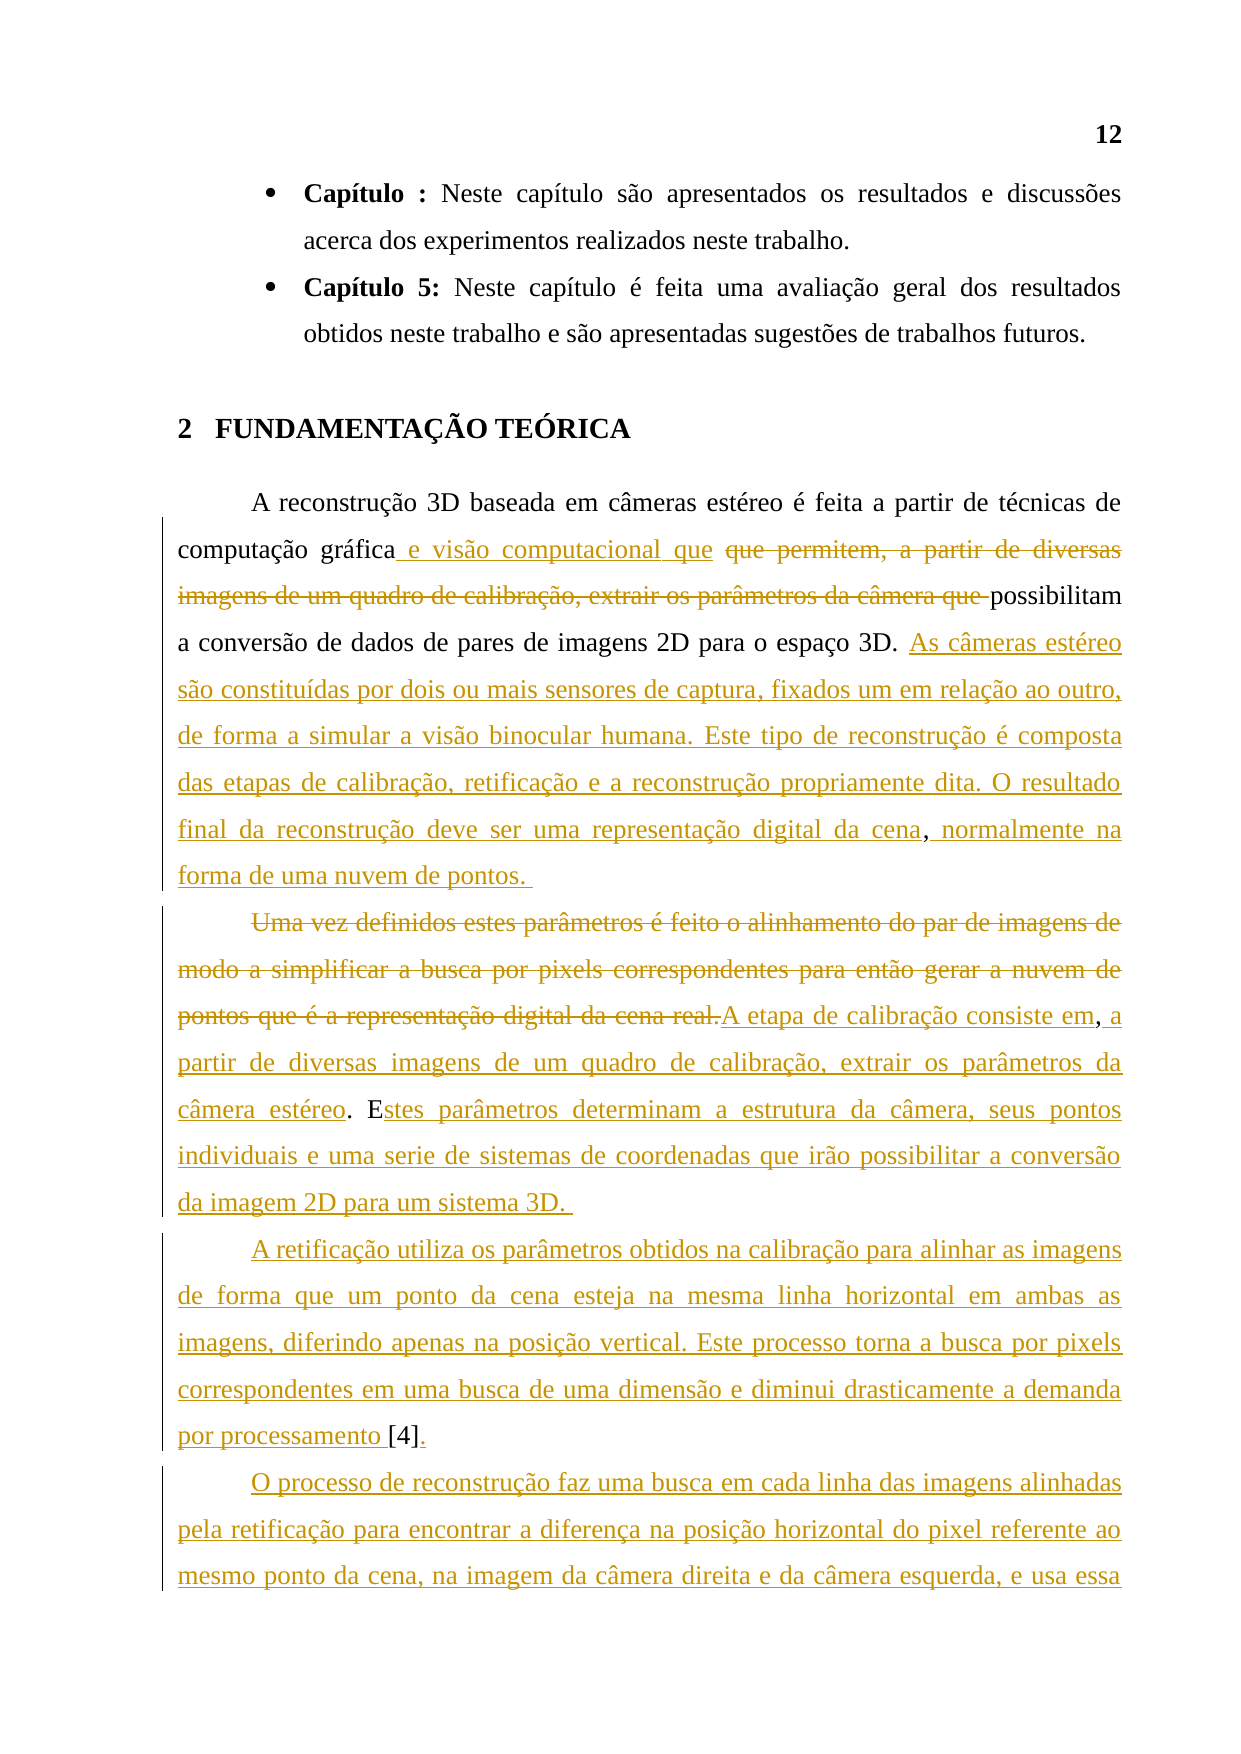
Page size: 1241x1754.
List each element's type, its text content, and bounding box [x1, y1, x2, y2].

text O processo de reconstrução faz uma busca em cada linha das imagens alinhadas pela retificação para encontrar a diferença na posição horizontal do pixel referente ao [177, 1466, 1122, 1540]
text A etapa de calibração consiste em, a partir de diversas imagens de um quadro de calibração, extrair os parâmetros da câmera estéreo. Estes parâmetros determinam a estrutura da câmera, seus pontos individuais e uma serie de sistemas de coordenadas que irão possibilitar a conversão da imagem 2D para um sistema 3D. [177, 1075, 1122, 1217]
list Capítulo 5: Neste capítulo é feita uma avaliação geral dos resultados obtidos neste trabalho e são apresentadas sugestões de trabalhos futuros. [266, 271, 1122, 348]
text correspondentes em uma busca de uma dimensão e diminui drasticamente a demanda [177, 1354, 1122, 1400]
text imagens, diferindo apenas na posição vertical. Este processo torna a busca por pixels [177, 1308, 1122, 1353]
text A etapa de calibração consiste em, a partir de diversas imagens de um quadro de calibração, extrair os parâmetros da câmera estéreo. Estes parâmetros determinam a estrutura da câmera, seus pontos individuais e uma serie de sistemas de coordenadas que irão possibilitar a conversão da imagem 2D para um sistema 3D. [177, 971, 1122, 1073]
text A reconstrução 3D baseada em câmeras estéreo é feita a partir de técnicas de computação gráfica e visão computacional que possibilitam a conversão de dados de pares de imagens 2D para o espaço 3D. As câmeras estéreo são constituídas por dois ou mais sensores de captura, fixados um em relação ao outro, de forma a simular a visão binocular humana. Este tipo de reconstrução é composta das etapas de calibração, retificação e a reconstrução propriamente dita. O resultado final da reconstrução deve ser uma representação digital da cena, normalmente na forma de uma nuvem de pontos. [177, 748, 1122, 793]
text A reconstrução 3D baseada em câmeras estéreo é feita a partir de técnicas de computação gráfica e visão computacional que possibilitam a conversão de dados de pares de imagens 2D para o espaço 3D. As câmeras estéreo são constituídas por dois ou mais sensores de captura, fixados um em relação ao outro, de forma a simular a visão binocular humana. Este tipo de reconstrução é composta das etapas de calibração, retificação e a reconstrução propriamente dita. O resultado final da reconstrução deve ser uma representação digital da cena, normalmente na forma de uma nuvem de pontos. [177, 486, 1122, 700]
text A etapa de calibração consiste em, a partir de diversas imagens de um quadro de calibração, extrair os parâmetros da câmera estéreo. Estes parâmetros determinam a estrutura da câmera, seus pontos individuais e uma serie de sistemas de coordenadas que irão possibilitar a conversão da imagem 2D para um sistema 3D. [177, 906, 1122, 970]
list Capítulo : Neste capítulo são apresentados os resultados e discussões acerca dos experimentos realizados neste trabalho. [266, 177, 1122, 255]
subtitle FUNDAMENTAÇÃO TEÓRICA [177, 411, 1122, 444]
text A retificação utiliza os parâmetros obtidos na calibração para alinhar as imagens de forma que um ponto da cena esteja na mesma linha horizontal em ambas as [177, 1233, 1122, 1307]
text A reconstrução 3D baseada em câmeras estéreo é feita a partir de técnicas de computação gráfica e visão computacional que possibilitam a conversão de dados de pares de imagens 2D para o espaço 3D. As câmeras estéreo são constituídas por dois ou mais sensores de captura, fixados um em relação ao outro, de forma a simular a visão binocular humana. Este tipo de reconstrução é composta das etapas de calibração, retificação e a reconstrução propriamente dita. O resultado final da reconstrução deve ser uma representação digital da cena, normalmente na forma de uma nuvem de pontos. [177, 794, 1122, 891]
text mesmo ponto da cena, na imagem da câmera direita e da câmera esquerda, e usa essa [177, 1541, 1122, 1587]
text A reconstrução 3D baseada em câmeras estéreo é feita a partir de técnicas de computação gráfica e visão computacional que possibilitam a conversão de dados de pares de imagens 2D para o espaço 3D. As câmeras estéreo são constituídas por dois ou mais sensores de captura, fixados um em relação ao outro, de forma a simular a visão binocular humana. Este tipo de reconstrução é composta das etapas de calibração, retificação e a reconstrução propriamente dita. O resultado final da reconstrução deve ser uma representação digital da cena, normalmente na forma de uma nuvem de pontos. [177, 701, 1122, 747]
text por processamento [4]. [177, 1401, 1122, 1451]
